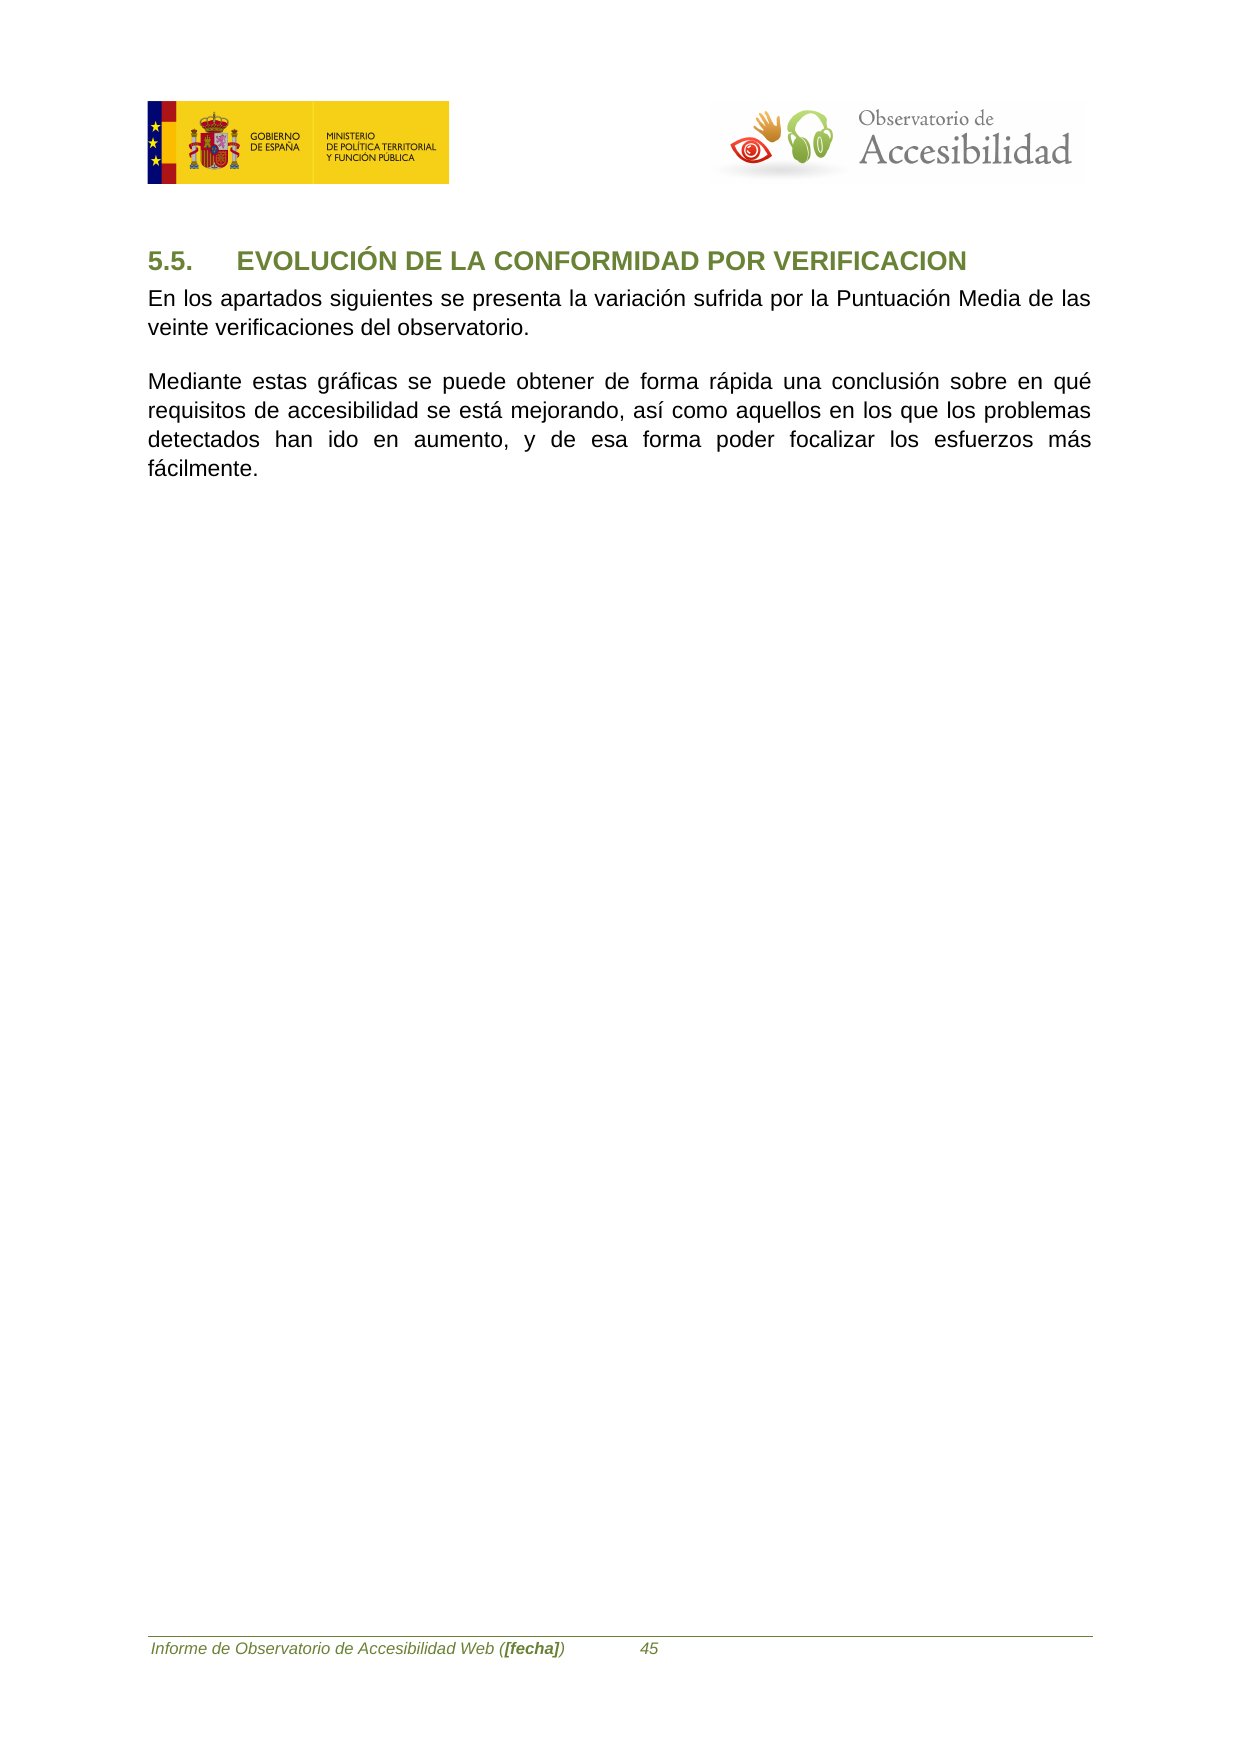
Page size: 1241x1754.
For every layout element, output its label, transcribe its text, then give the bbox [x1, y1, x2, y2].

picture [710, 101, 1086, 184]
text Mediante estas gráficas se puede obtener de forma rápida una conclusión sobre en qué requisitos de accesibilidad se está mejorando, así como aquellos en los que los problemas detectados han ido en aumento, y de esa forma poder focalizar los esfuerzos más fácilmente. [148, 368, 1092, 481]
subtitle Evolución de la conformidad por Verificacion [148, 245, 1092, 276]
picture [147, 101, 450, 184]
text En los apartados siguientes se presenta la variación sufrida por la Puntuación Media de las veinte verificaciones del observatorio. [148, 285, 1092, 341]
